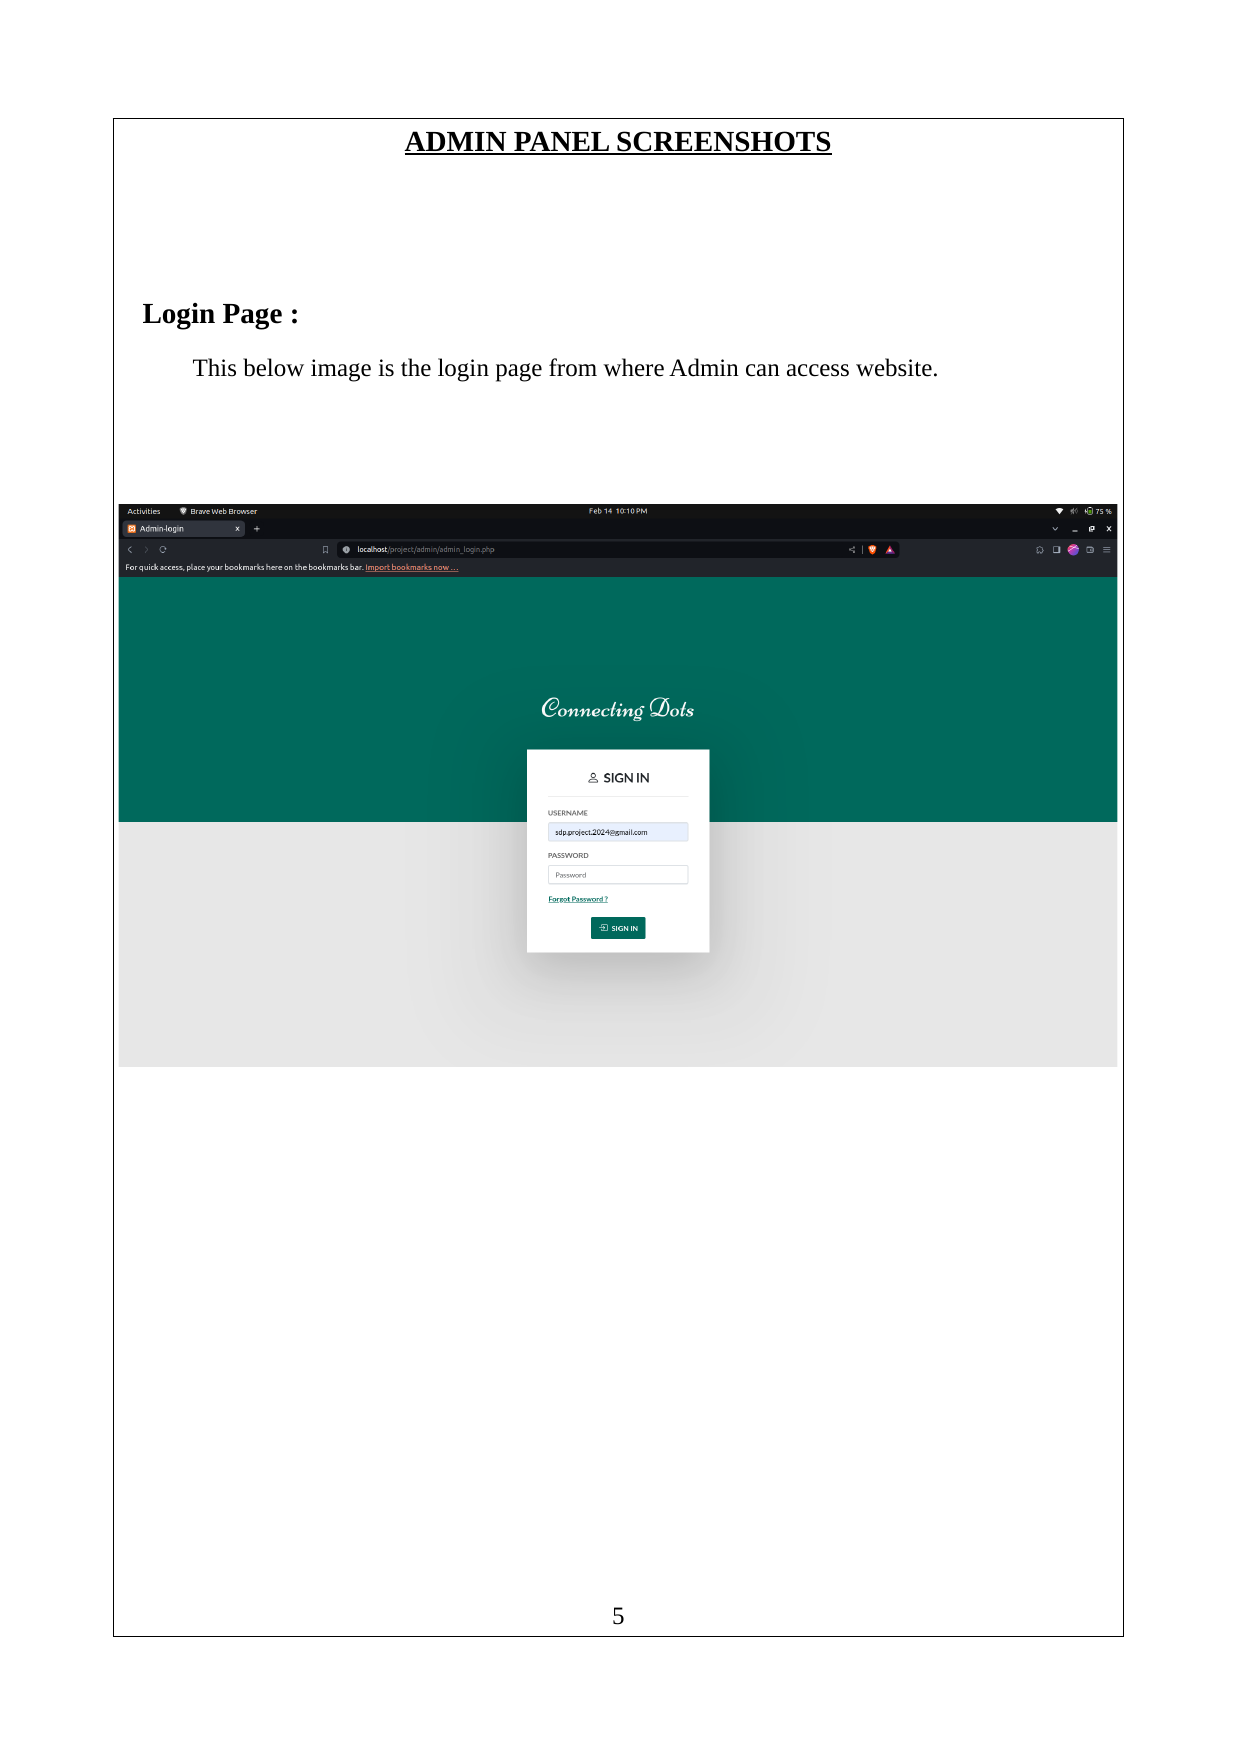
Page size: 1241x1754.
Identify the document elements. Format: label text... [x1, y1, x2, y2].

text ADMIN PANEL SCREENSHOTS [118, 124, 1117, 158]
text Login Page : [142, 296, 1117, 329]
text This below image is the login page from where Admin can access website. [142, 353, 1117, 382]
picture [118, 504, 1118, 1067]
